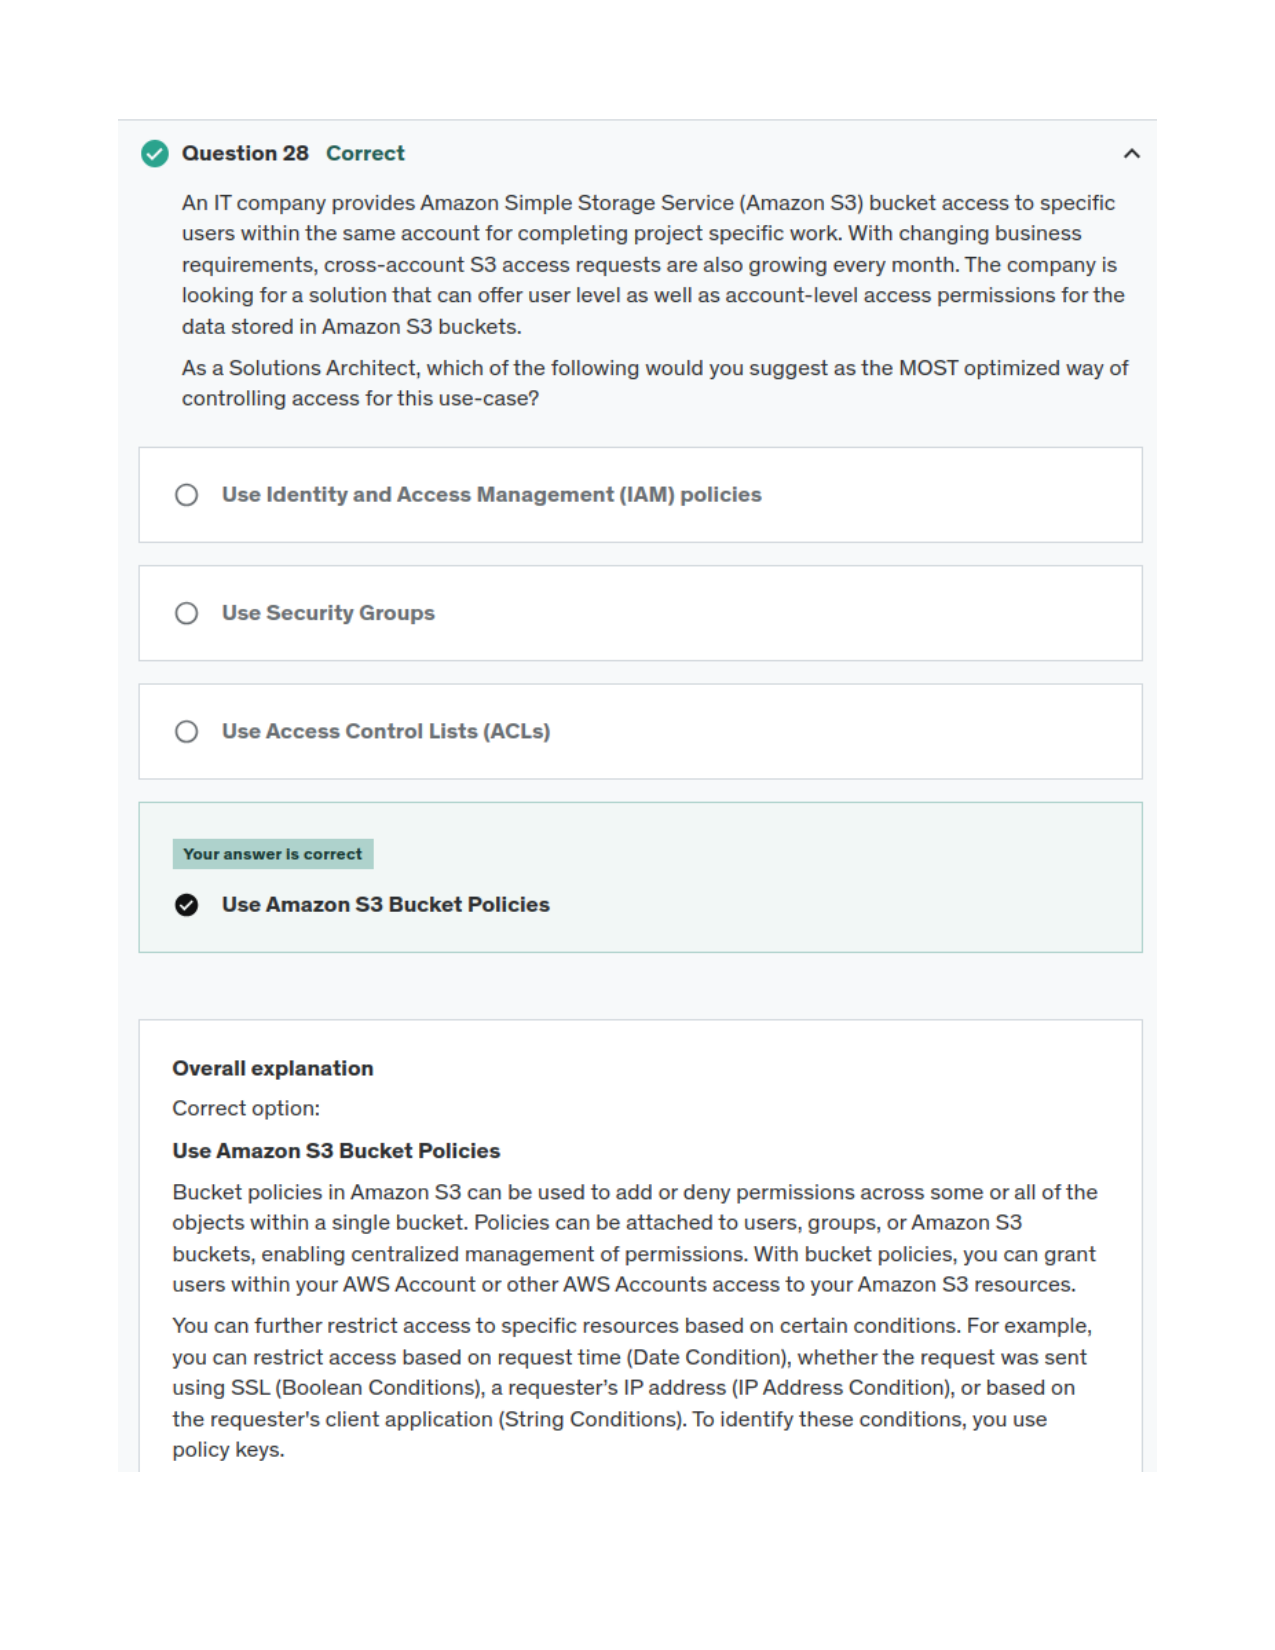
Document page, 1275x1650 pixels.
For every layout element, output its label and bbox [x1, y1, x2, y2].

picture [118, 118, 1157, 1472]
